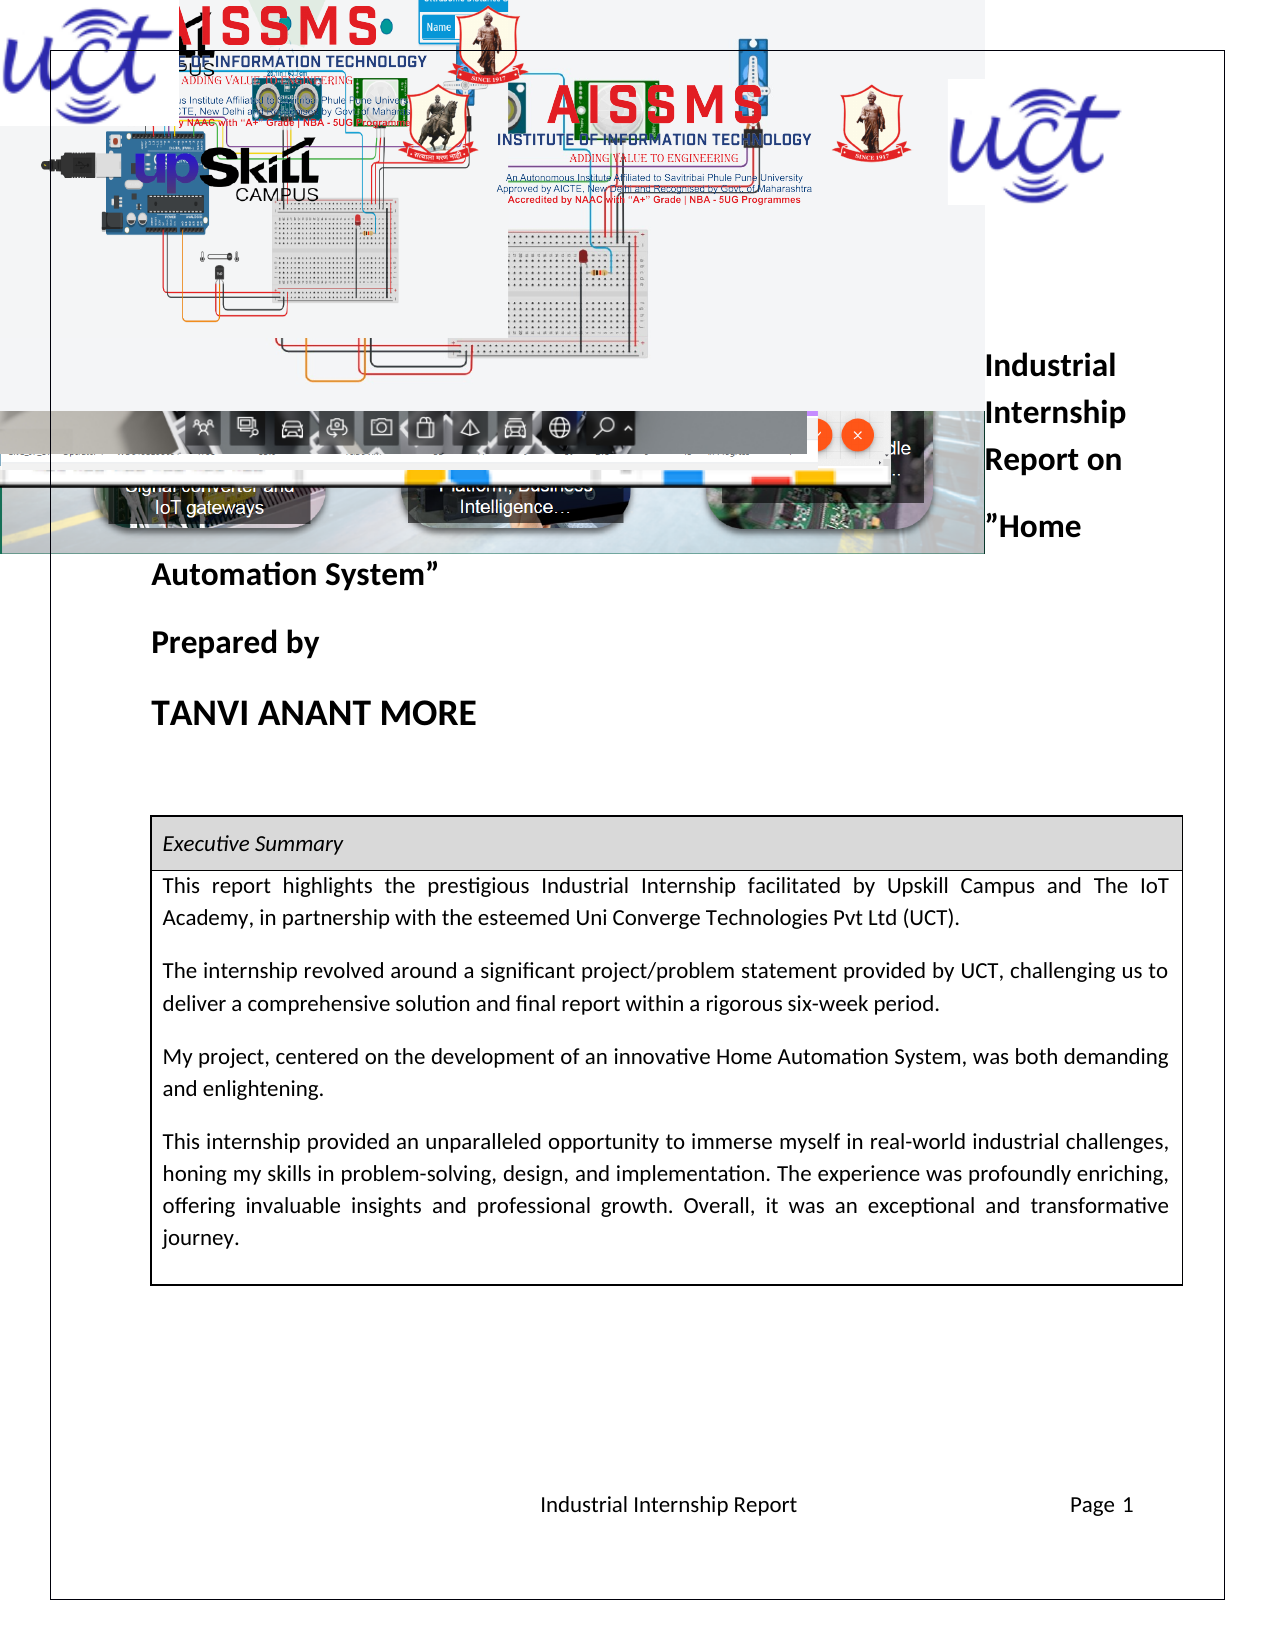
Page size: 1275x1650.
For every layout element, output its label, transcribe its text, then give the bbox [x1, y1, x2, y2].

picture [51, 51, 1127, 554]
text Prepared by [151, 621, 1133, 662]
text TANVI ANANT MORE [151, 689, 1133, 734]
table_header Executive Summary [152, 817, 1182, 870]
text ”Home Automation System” [151, 505, 1133, 594]
picture [0, 0, 985, 554]
text Industrial Internship Report on [985, 344, 1133, 478]
table_cell This report highlights the prestigious Industrial Internship facilitated by Upskill Campus and The IoT Academy, in partnership with the esteemed Uni Converge Technologies Pvt Ltd (UCT). The internship revolved around a significant project/problem statement provided by UCT, challenging us to deliver a comprehensive solution and final report within a rigorous six-week period. My project, centered on the development of an innovative Home Automation System, was both demanding and enlightening. This internship provided an unparalleled opportunity to immerse myself in real-world industrial challenges, honing my skills in problem-solving, design, and implementation. The experience was profoundly enriching, offering invaluable insights and professional growth. Overall, it was an exceptional and transformative journey. [152, 871, 1182, 1284]
